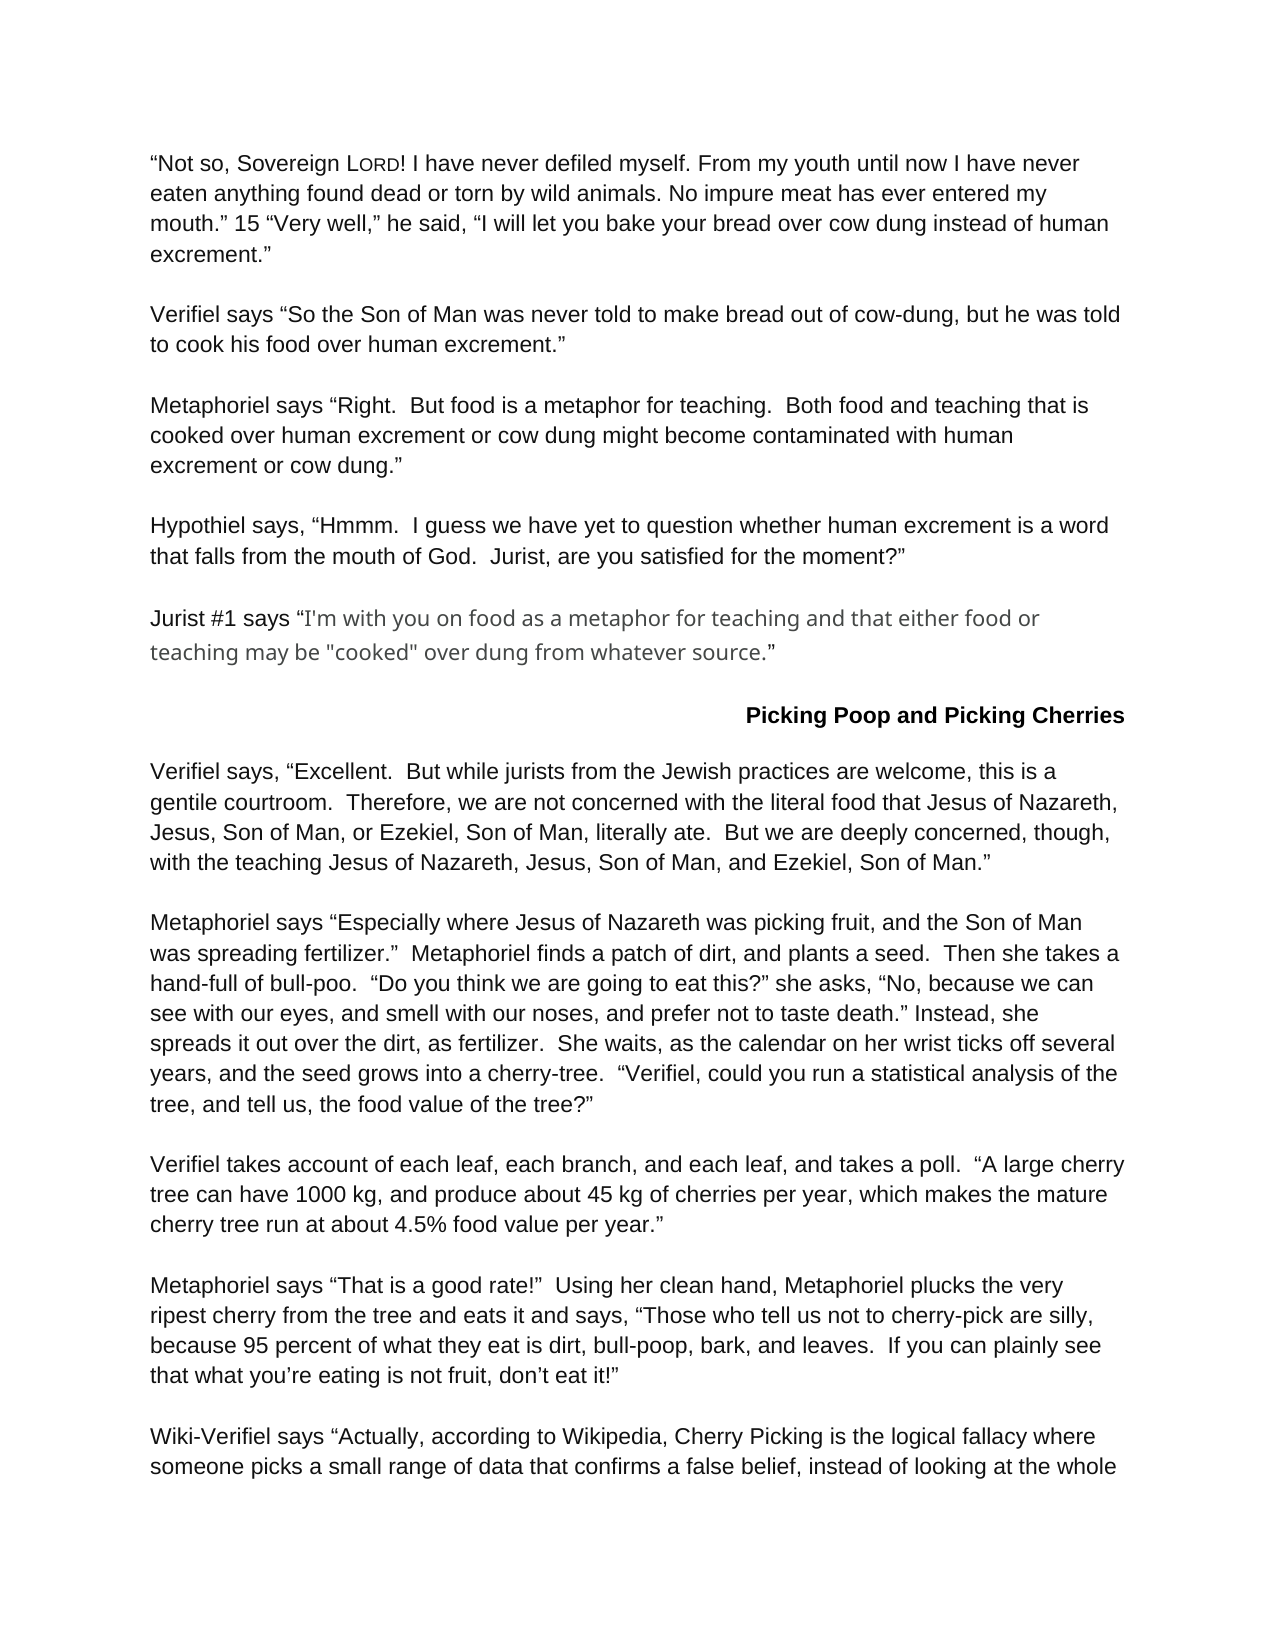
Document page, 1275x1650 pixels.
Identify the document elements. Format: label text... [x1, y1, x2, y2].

text Metaphoriel says “That is a good rate!” Using her clean hand, Metaphoriel plucks the very ripest cherry from the tree and eats it and says, “Those who tell us not to cherry-pick are silly, because 95 percent of what they eat is dirt, bull-poop, bark, and leaves. If you can plainly see that what you’re eating is not fruit, don’t eat it!” [150, 1272, 1125, 1389]
text Verifiel says, “Excellent. But while jurists from the Jewish practices are welcome, this is a gentile courtroom. Therefore, we are not concerned with the literal food that Jesus of Nazareth, Jesus, Son of Man, or Ezekiel, Son of Man, literally ate. But we are deeply concerned, though, with the teaching Jesus of Nazareth, Jesus, Son of Man, and Ezekiel, Son of Man.” [150, 758, 1125, 875]
text Wiki-Verifiel says “Actually, according to Wikipedia, Cherry Picking is the logical fallacy where someone picks a small range of data that confirms a false belief, instead of looking at the whole [150, 1423, 1125, 1479]
text Metaphoriel says “Right. But food is a metaphor for teaching. Both food and teaching that is cooked over human excrement or cow dung might become contaminated with human excrement or cow dung.” [150, 392, 1125, 478]
text Jurist #1 says “I'm with you on food as a metaphor for teaching and that either food or teaching may be "cooked" over dung from whatever source.” [150, 603, 1125, 667]
text Verifiel says “So the Son of Man was never told to make bread out of cow-dung, but he was told to cook his food over human excrement.” [150, 301, 1125, 358]
text “Not so, Sovereign Lord! I have never defiled myself. From my youth until now I have never eaten anything found dead or torn by wild animals. No impure meat has ever entered my mouth.” 15 “Very well,” he said, “I will let you bake your bread over cow dung instead of human excrement.” [150, 150, 1125, 267]
text Verifiel takes account of each leaf, each branch, and each leaf, and takes a poll. “A large cherry tree can have 1000 kg, and produce about 45 kg of cherries per year, which makes the mature cherry tree run at about 4.5% food value per year.” [150, 1151, 1125, 1238]
subtitle Picking Poop and Picking Cherries [150, 702, 1125, 728]
text Hypothiel says, “Hmmm. I guess we have yet to question whether human excrement is a word that falls from the mouth of God. Jurist, are you satisfied for the moment?” [150, 512, 1125, 569]
text Metaphoriel says “Especially where Jesus of Nazareth was picking fruit, and the Son of Man was spreading fertilizer.” Metaphoriel finds a patch of dirt, and plants a seed. Then she takes a hand-full of bull-poo. “Do you think we are going to eat this?” she asks, “No, because we can see with our eyes, and smell with our noses, and prefer not to taste death.” Instead, she spreads it out over the dirt, as fertilizer. She waits, as the calendar on her wrist ticks off several years, and the seed grows into a cherry-tree. “Verifiel, could you run a statistical analysis of the tree, and tell us, the food value of the tree?” [150, 909, 1125, 1117]
